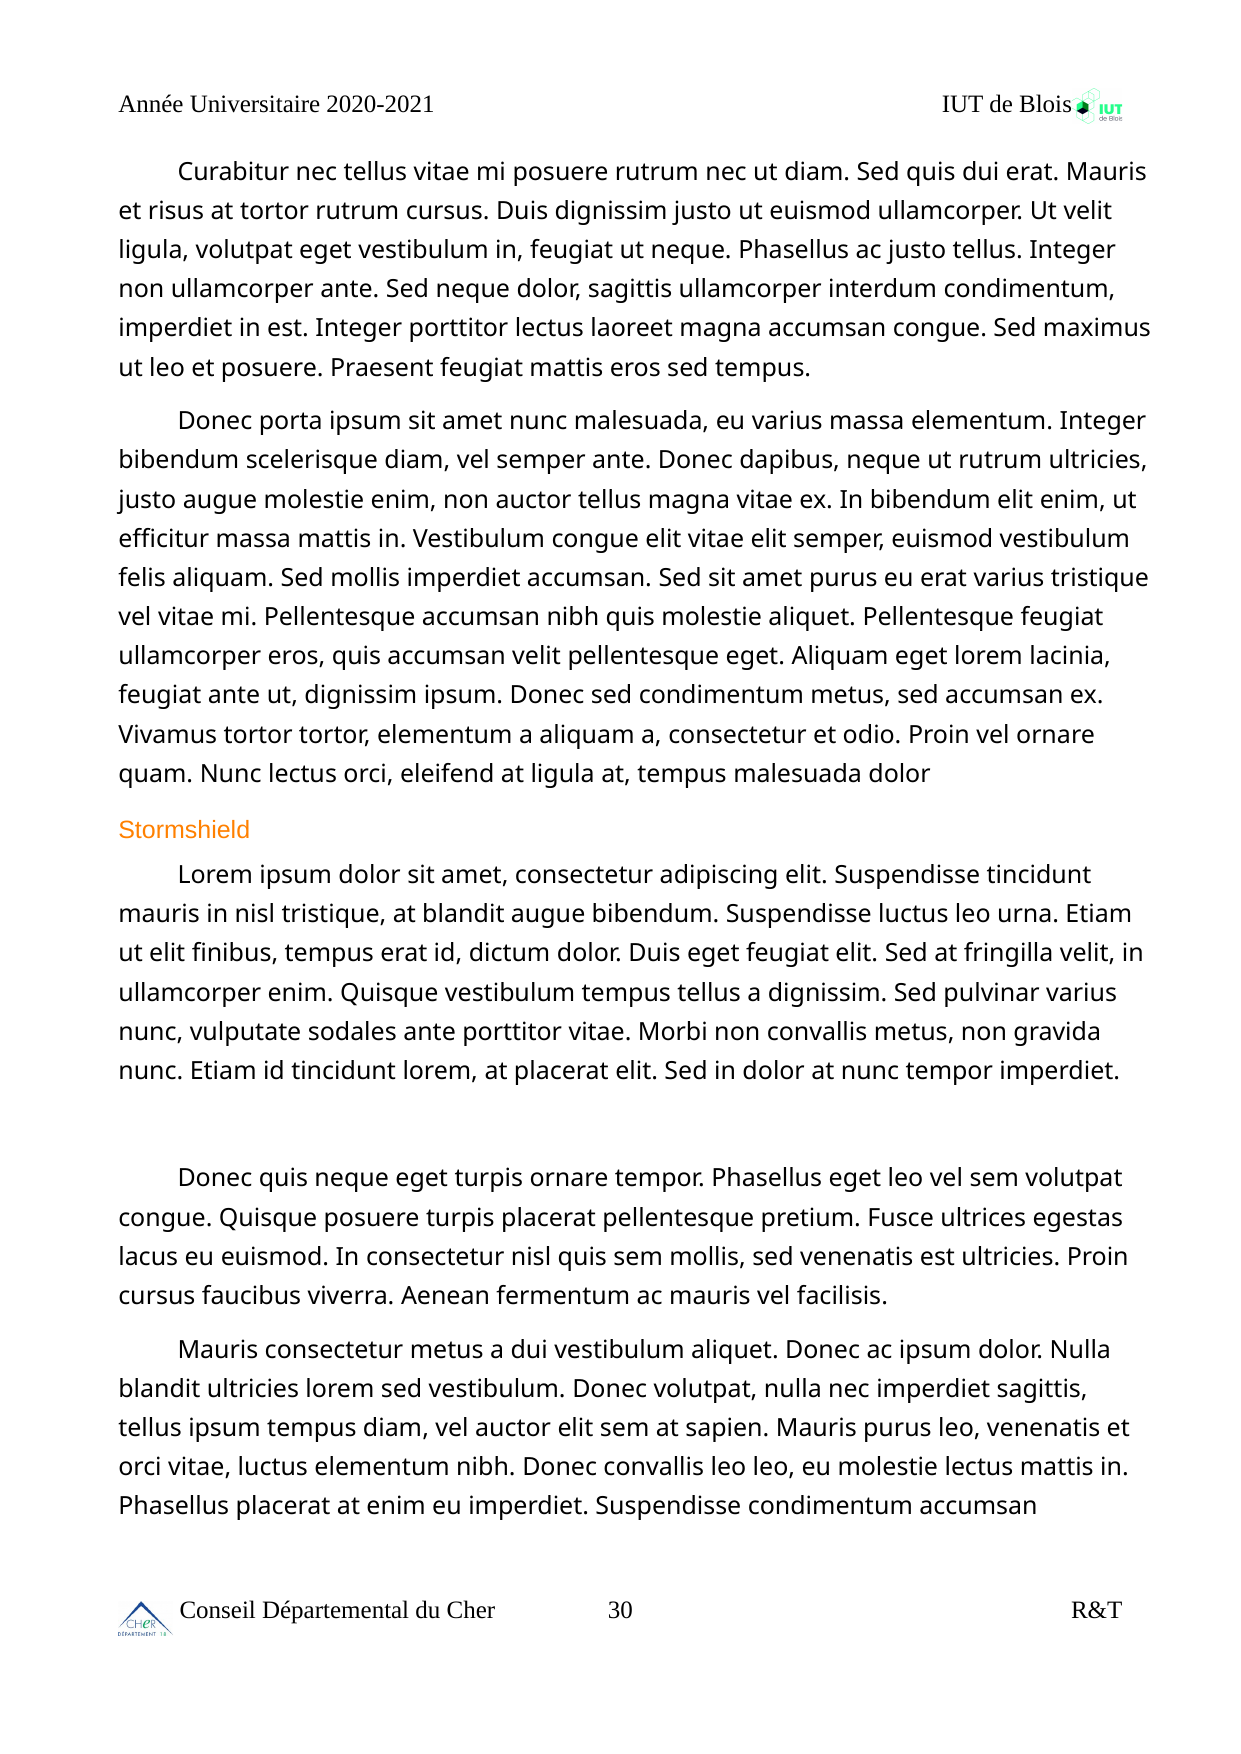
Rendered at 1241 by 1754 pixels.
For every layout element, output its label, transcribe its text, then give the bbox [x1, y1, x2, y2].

text Mauris consectetur metus a dui vestibulum aliquet. Donec ac ipsum dolor. Nulla blandit ultricies lorem sed vestibulum. Donec volutpat, nulla nec imperdiet sagittis, tellus ipsum tempus diam, vel auctor elit sem at sapien. Mauris purus leo, venenatis et orci vitae, luctus elementum nibh. Donec convallis leo leo, eu molestie lectus mattis in. Phasellus placerat at enim eu imperdiet. Suspendisse condimentum accumsan [118, 1331, 1152, 1522]
text Stormshield [118, 816, 1152, 844]
text Donec quis neque eget turpis ornare tempor. Phasellus eget leo vel sem volutpat congue. Quisque posuere turpis placerat pellentesque pretium. Fusce ultrices egestas lacus eu euismod. In consectetur nisl quis sem mollis, sed venenatis est ultricies. Proin cursus faucibus viverra. Aenean fermentum ac mauris vel facilisis. [118, 1160, 1152, 1312]
text Lorem ipsum dolor sit amet, consectetur adipiscing elit. Suspendisse tincidunt mauris in nisl tristique, at blandit augue bibendum. Suspendisse luctus leo urna. Etiam ut elit finibus, tempus erat id, dictum dolor. Duis eget feugiat elit. Sed at fringilla velit, in ullamcorper enim. Quisque vestibulum tempus tellus a dignissim. Sed pulvinar varius nunc, vulputate sodales ante porttitor vitae. Morbi non convallis metus, non gravida nunc. Etiam id tincidunt lorem, at placerat elit. Sed in dolor at nunc tempor imperdiet. [118, 857, 1152, 1087]
text Curabitur nec tellus vitae mi posuere rutrum nec ut diam. Sed quis dui erat. Mauris et risus at tortor rutrum cursus. Duis dignissim justo ut euismod ullamcorper. Ut velit ligula, volutpat eget vestibulum in, feugiat ut neque. Phasellus ac justo tellus. Integer non ullamcorper ante. Sed neque dolor, sagittis ullamcorper interdum condimentum, imperdiet in est. Integer porttitor lectus laoreet magna accumsan congue. Sed maximus ut leo et posuere. Praesent feugiat mattis eros sed tempus. [118, 153, 1152, 383]
text Donec porta ipsum sit amet nunc malesuada, eu varius massa elementum. Integer bibendum scelerisque diam, vel semper ante. Donec dapibus, neque ut rutrum ultricies, justo augue molestie enim, non auctor tellus magna vitae ex. In bibendum elit enim, ut efficitur massa mattis in. Vestibulum congue elit vitae elit semper, euismod vestibulum felis aliquam. Sed mollis imperdiet accumsan. Sed sit amet purus eu erat varius tristique vel vitae mi. Pellentesque accumsan nibh quis molestie aliquet. Pellentesque feugiat ullamcorper eros, quis accumsan velit pellentesque eget. Aliquam eget lorem lacinia, feugiat ante ut, dignissim ipsum. Donec sed condimentum metus, sed accumsan ex. Vivamus tortor tortor, elementum a aliquam a, consectetur et odio. Proin vel ornare quam. Nunc lectus orci, eleifend at ligula at, tempus malesuada dolor [118, 403, 1152, 789]
picture [1071, 88, 1123, 124]
picture [118, 1601, 174, 1636]
